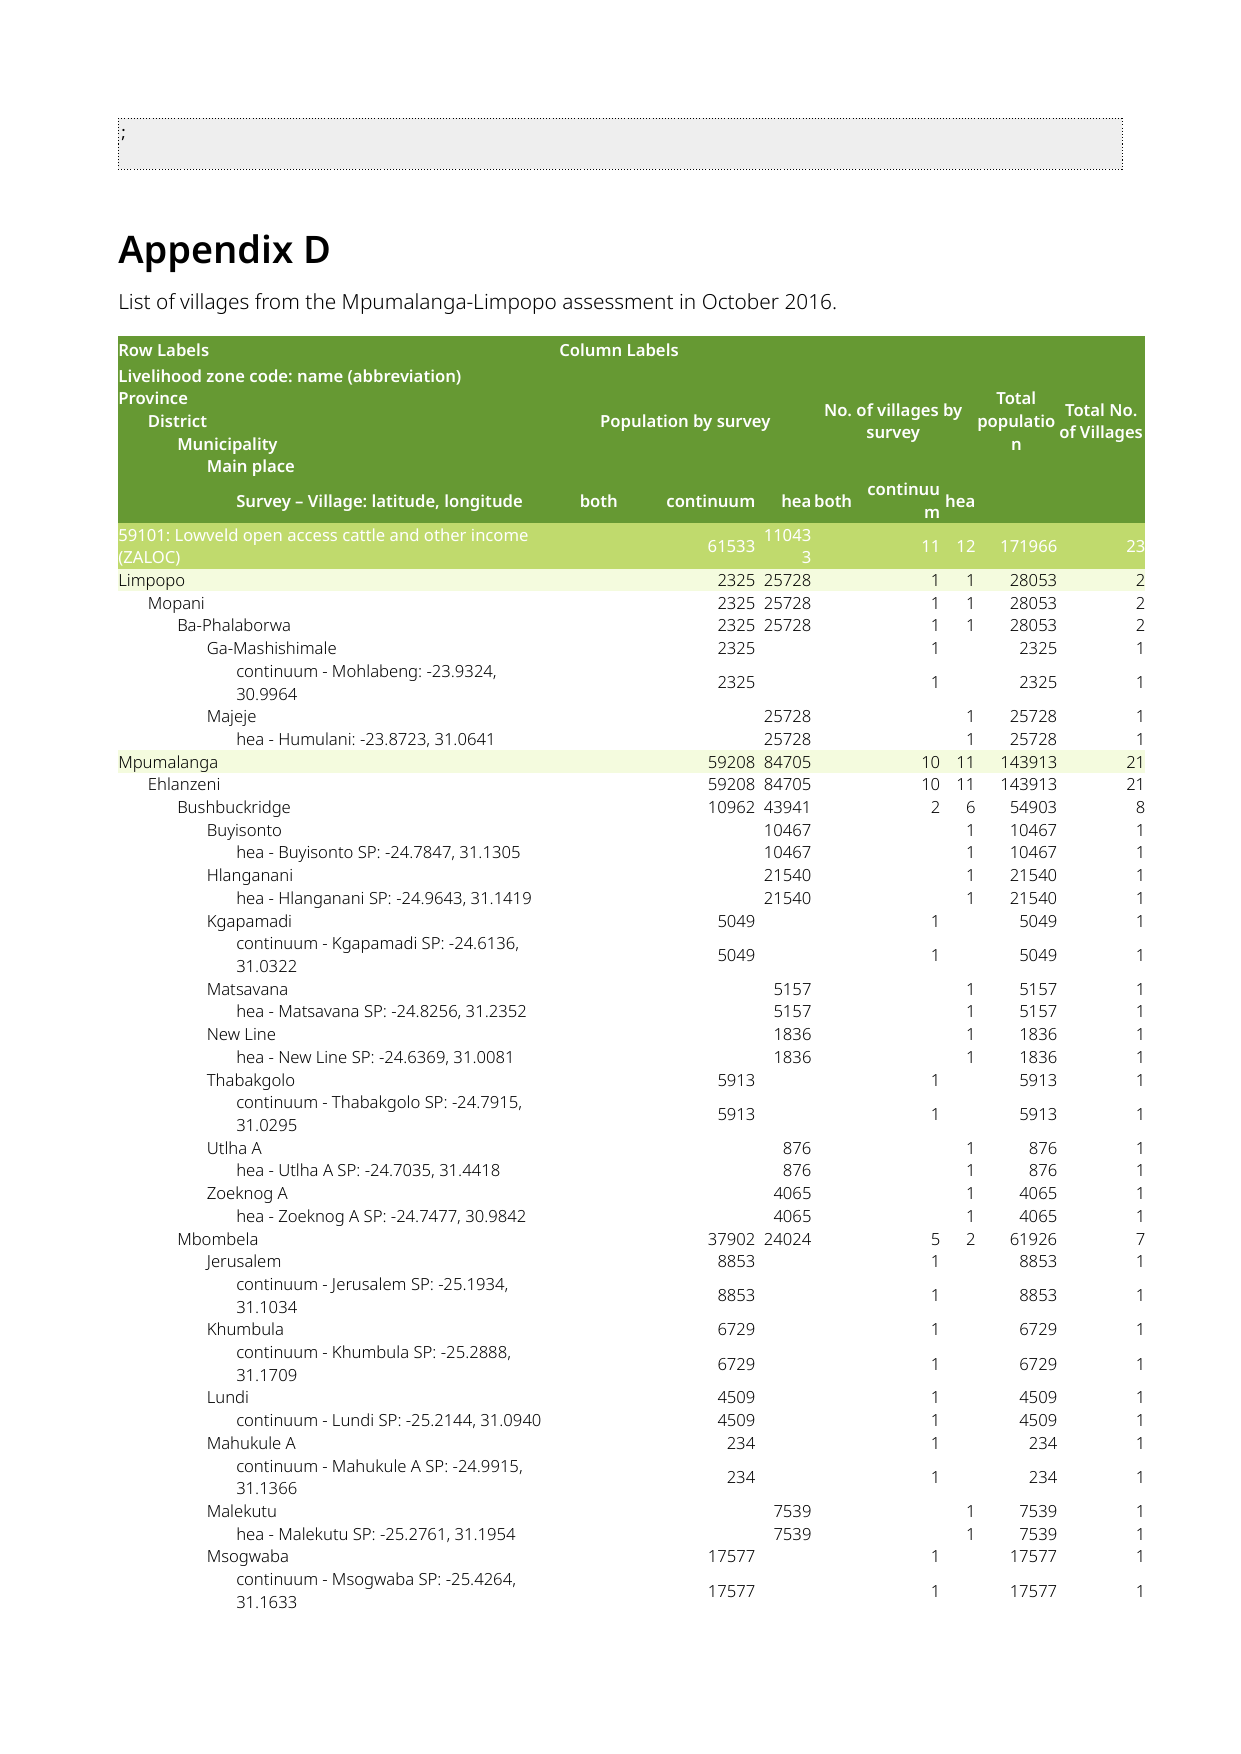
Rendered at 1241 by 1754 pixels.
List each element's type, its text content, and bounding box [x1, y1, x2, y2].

table_cell 1 [940, 1500, 975, 1522]
table_cell 1836 [975, 1023, 1057, 1046]
table_cell [559, 819, 618, 841]
table_cell 1 [1057, 1000, 1145, 1023]
table_cell [811, 1318, 852, 1341]
table_cell Mopani [118, 591, 559, 614]
text List of villages from the Mpumalanga-Limpopo assessment in October 2016. [118, 287, 1122, 316]
table_cell 1 [940, 614, 975, 637]
table_cell 8853 [975, 1273, 1057, 1318]
table_cell [559, 705, 618, 728]
table_cell 11 [940, 773, 975, 796]
table_cell 1 [1057, 660, 1145, 705]
table_cell 1 [852, 1454, 940, 1500]
table_cell [559, 1454, 618, 1500]
table_cell 1 [1057, 932, 1145, 977]
table_cell 6729 [618, 1318, 755, 1341]
table_cell 2 [1057, 569, 1145, 591]
table_cell 10467 [755, 819, 811, 841]
table_cell 23 [1057, 523, 1145, 569]
table_cell 234 [975, 1454, 1057, 1500]
table_cell 1 [940, 1046, 975, 1068]
table_cell 1836 [755, 1046, 811, 1068]
table_cell 2 [1057, 591, 1145, 614]
table_cell 10467 [975, 819, 1057, 841]
table_cell 1 [1057, 637, 1145, 659]
table_cell 7539 [755, 1523, 811, 1545]
table_cell [559, 1227, 618, 1250]
table_cell [559, 978, 618, 1000]
table_cell 5157 [975, 978, 1057, 1000]
table_cell 21 [1057, 750, 1145, 773]
table_cell [559, 796, 618, 818]
table_cell Mbombela [118, 1227, 559, 1250]
table_cell [852, 1159, 940, 1182]
table_cell [755, 1091, 811, 1136]
table_cell 1 [1057, 1046, 1145, 1068]
table_cell 2325 [618, 591, 755, 614]
table_cell 1 [852, 637, 940, 659]
table_cell 84705 [755, 773, 811, 796]
table_cell [559, 1205, 618, 1227]
table_cell 1 [852, 1545, 940, 1568]
table_cell [811, 978, 852, 1000]
table_cell 5157 [975, 1000, 1057, 1023]
table_cell [559, 773, 618, 796]
table_cell 1 [1057, 1341, 1145, 1386]
table_cell 7 [1057, 1227, 1145, 1250]
table_cell [755, 1273, 811, 1318]
table_cell Survey – Village: latitude, longitude [118, 478, 559, 523]
table_cell [811, 864, 852, 887]
table_cell 1 [1057, 1500, 1145, 1522]
table_cell [559, 1409, 618, 1432]
table_cell hea - Malekutu SP: -25.2761, 31.1954 [118, 1523, 559, 1545]
table_cell 2 [852, 796, 940, 818]
table_cell 876 [975, 1159, 1057, 1182]
table_cell 6729 [975, 1318, 1057, 1341]
table_cell [618, 1000, 755, 1023]
subtitle Appendix D [118, 223, 1122, 275]
table_cell 1 [940, 887, 975, 909]
table_cell [811, 1500, 852, 1522]
table_cell [811, 796, 852, 818]
table_cell 1 [940, 841, 975, 864]
table_cell 1 [1057, 1409, 1145, 1432]
table_cell [811, 1568, 852, 1613]
table_cell 234 [618, 1432, 755, 1454]
table_cell 4065 [755, 1182, 811, 1204]
table_cell [940, 1454, 975, 1500]
table_cell [811, 614, 852, 637]
table_cell continuum - Mohlabeng: -23.9324, 30.9964 [118, 660, 559, 705]
table_cell [811, 1091, 852, 1136]
table_cell 2 [1057, 614, 1145, 637]
table_cell 11 [940, 750, 975, 773]
table_cell 5049 [618, 932, 755, 977]
table_cell Total population [975, 364, 1057, 478]
table_cell 8853 [975, 1250, 1057, 1273]
table_cell [559, 660, 618, 705]
table_cell [940, 660, 975, 705]
table_cell 10 [852, 750, 940, 773]
table_cell [559, 750, 618, 773]
table_cell 25728 [755, 591, 811, 614]
table_cell 1 [852, 1091, 940, 1136]
table_cell [811, 841, 852, 864]
table_cell [852, 1000, 940, 1023]
table_cell Buyisonto [118, 819, 559, 841]
table_cell 12 [940, 523, 975, 569]
table_cell 1 [940, 1136, 975, 1159]
table_cell [811, 1273, 852, 1318]
table_cell [940, 909, 975, 932]
table_cell [755, 1568, 811, 1613]
table_cell 876 [975, 1136, 1057, 1159]
table_cell hea - Buyisonto SP: -24.7847, 31.1305 [118, 841, 559, 864]
table_cell 28053 [975, 569, 1057, 591]
table_cell 1 [1057, 1136, 1145, 1159]
table_cell [811, 1205, 852, 1227]
table_cell 5 [852, 1227, 940, 1250]
table_cell [811, 1454, 852, 1500]
table_cell 1 [1057, 887, 1145, 909]
table_cell [940, 637, 975, 659]
table_cell 1 [940, 978, 975, 1000]
table_cell 2325 [618, 569, 755, 591]
table_cell 61926 [975, 1227, 1057, 1250]
table_cell [559, 614, 618, 637]
table_cell 1 [1057, 819, 1145, 841]
table_cell [940, 1273, 975, 1318]
table_cell [618, 705, 755, 728]
table_cell 17577 [618, 1545, 755, 1568]
table_cell 17577 [975, 1545, 1057, 1568]
table_cell [559, 1273, 618, 1318]
table_cell 1 [940, 1182, 975, 1204]
table_cell Limpopo [118, 569, 559, 591]
table_cell [755, 637, 811, 659]
table_cell [940, 1568, 975, 1613]
table_cell hea - Humulani: -23.8723, 31.0641 [118, 728, 559, 750]
table_cell 2325 [975, 637, 1057, 659]
table_cell 1 [1057, 1318, 1145, 1341]
table_cell 1 [1057, 909, 1145, 932]
table_cell [755, 932, 811, 977]
table_cell [755, 1068, 811, 1091]
table_cell [559, 1250, 618, 1273]
table_cell [559, 1523, 618, 1545]
table_cell [559, 591, 618, 614]
table_cell Livelihood zone code: name (abbreviation) Province District Municipality Main place [118, 364, 559, 478]
table_cell 1 [940, 1023, 975, 1046]
table_cell [852, 819, 940, 841]
table_cell 5049 [975, 909, 1057, 932]
table_cell Bushbuckridge [118, 796, 559, 818]
table_cell 1 [1057, 1023, 1145, 1046]
table_cell [559, 864, 618, 887]
table_cell [559, 1023, 618, 1046]
table_cell continuum - Jerusalem SP: -25.1934, 31.1034 [118, 1273, 559, 1318]
table_cell 61533 [618, 523, 755, 569]
table_cell [852, 705, 940, 728]
table_cell 8 [1057, 796, 1145, 818]
table_cell [811, 1409, 852, 1432]
table_cell [559, 728, 618, 750]
table_cell [811, 591, 852, 614]
table_cell [852, 841, 940, 864]
table_cell 37902 [618, 1227, 755, 1250]
table_cell hea - Hlanganani SP: -24.9643, 31.1419 [118, 887, 559, 909]
table_cell Kgapamadi [118, 909, 559, 932]
table_cell 1 [1057, 864, 1145, 887]
table_cell 1 [940, 728, 975, 750]
table_cell [940, 1386, 975, 1409]
table_cell [755, 1250, 811, 1273]
table_cell [811, 1386, 852, 1409]
table_cell [940, 1250, 975, 1273]
table_cell 1 [1057, 841, 1145, 864]
table_cell [559, 1432, 618, 1454]
table_cell Jerusalem [118, 1250, 559, 1273]
table_cell 6729 [975, 1341, 1057, 1386]
table_cell [755, 1409, 811, 1432]
table_cell 10467 [755, 841, 811, 864]
table_cell Lundi [118, 1386, 559, 1409]
table_cell [852, 1500, 940, 1522]
table_cell [559, 932, 618, 977]
table_cell 1 [852, 1318, 940, 1341]
table_cell 43941 [755, 796, 811, 818]
table_cell 5157 [755, 978, 811, 1000]
table_cell 2325 [975, 660, 1057, 705]
table_cell [975, 478, 1057, 523]
table_cell [852, 728, 940, 750]
table_cell 1 [940, 1205, 975, 1227]
table_cell 1 [852, 932, 940, 977]
table_cell 1 [940, 1159, 975, 1182]
table_cell [618, 1023, 755, 1046]
table_cell 10 [852, 773, 940, 796]
table_cell 1 [1057, 978, 1145, 1000]
table_cell No. of villages by survey [811, 364, 975, 478]
table_cell 1 [1057, 1159, 1145, 1182]
table_header [975, 336, 1057, 364]
table_cell [559, 1500, 618, 1522]
table_cell Khumbula [118, 1318, 559, 1341]
table_cell continuum - Khumbula SP: -25.2888, 31.1709 [118, 1341, 559, 1386]
table_cell [755, 909, 811, 932]
table_cell Ba-Phalaborwa [118, 614, 559, 637]
table_cell 1 [940, 1000, 975, 1023]
table_cell 25728 [975, 728, 1057, 750]
table_cell Thabakgolo [118, 1068, 559, 1091]
table_cell 84705 [755, 750, 811, 773]
table_cell hea [755, 478, 811, 523]
table_cell Utlha A [118, 1136, 559, 1159]
table_cell [618, 887, 755, 909]
table_cell 5913 [618, 1068, 755, 1091]
table_cell Matsavana [118, 978, 559, 1000]
table_cell hea - Matsavana SP: -24.8256, 31.2352 [118, 1000, 559, 1023]
table_cell [559, 909, 618, 932]
table_cell [811, 1136, 852, 1159]
table_cell both [811, 478, 852, 523]
table_cell [811, 660, 852, 705]
table_cell Ehlanzeni [118, 773, 559, 796]
table_cell 25728 [755, 569, 811, 591]
table_cell [811, 1068, 852, 1091]
table_cell 21 [1057, 773, 1145, 796]
table_cell 1 [1057, 705, 1145, 728]
table_cell [559, 1386, 618, 1409]
table_cell 59208 [618, 750, 755, 773]
table_cell [559, 569, 618, 591]
table_cell 1 [852, 1568, 940, 1613]
table_cell [852, 1023, 940, 1046]
table_cell 1 [1057, 1523, 1145, 1545]
table_cell 21540 [975, 864, 1057, 887]
table_cell 1836 [755, 1023, 811, 1046]
table_cell [811, 1432, 852, 1454]
table_cell 5913 [975, 1091, 1057, 1136]
table_cell [811, 750, 852, 773]
table_cell 4509 [975, 1386, 1057, 1409]
table_cell [559, 1545, 618, 1568]
table_cell [811, 819, 852, 841]
table_cell 25728 [755, 614, 811, 637]
table_cell [811, 569, 852, 591]
table_cell [1057, 478, 1145, 523]
table_cell hea - Zoeknog A SP: -24.7477, 30.9842 [118, 1205, 559, 1227]
table_cell Population by survey [559, 364, 811, 478]
table_cell Hlanganani [118, 864, 559, 887]
table_cell 1 [852, 569, 940, 591]
table_cell [559, 1341, 618, 1386]
table_cell [618, 1159, 755, 1182]
table_cell [559, 1182, 618, 1204]
table_cell 4065 [975, 1205, 1057, 1227]
table_cell [852, 1182, 940, 1204]
table_cell [811, 1023, 852, 1046]
table_cell 10962 [618, 796, 755, 818]
table_cell 1 [852, 1341, 940, 1386]
table_cell [811, 1159, 852, 1182]
table_cell [811, 1000, 852, 1023]
table_cell 59208 [618, 773, 755, 796]
table_cell [559, 523, 618, 569]
table_cell [559, 1159, 618, 1182]
table_cell Malekutu [118, 1500, 559, 1522]
table_cell 7539 [975, 1500, 1057, 1522]
table_cell [852, 1205, 940, 1227]
table_cell New Line [118, 1023, 559, 1046]
table_cell [559, 1136, 618, 1159]
table_cell 1 [1057, 1568, 1145, 1613]
table_cell 110433 [755, 523, 811, 569]
table_cell [811, 909, 852, 932]
table_cell continuum - Thabakgolo SP: -24.7915, 31.0295 [118, 1091, 559, 1136]
table_cell [559, 1318, 618, 1341]
table_cell Msogwaba [118, 1545, 559, 1568]
table_cell 1 [1057, 1545, 1145, 1568]
table_cell 1 [940, 705, 975, 728]
table_cell 1 [852, 660, 940, 705]
table_cell [811, 932, 852, 977]
table_cell 5913 [618, 1091, 755, 1136]
table_cell [559, 1091, 618, 1136]
table_cell continuum - Msogwaba SP: -25.4264, 31.1633 [118, 1568, 559, 1613]
table_cell continuum - Kgapamadi SP: -24.6136, 31.0322 [118, 932, 559, 977]
table_cell 17577 [975, 1568, 1057, 1613]
table_cell [618, 1523, 755, 1545]
table_cell 1 [940, 864, 975, 887]
table_cell [811, 637, 852, 659]
table_cell continuum [852, 478, 940, 523]
table_cell Ga-Mashishimale [118, 637, 559, 659]
table_cell [811, 887, 852, 909]
table_cell continuum [618, 478, 755, 523]
table_cell [618, 819, 755, 841]
table_cell 4065 [755, 1205, 811, 1227]
table_cell hea - New Line SP: -24.6369, 31.0081 [118, 1046, 559, 1068]
table_cell [852, 978, 940, 1000]
table_cell 5049 [618, 909, 755, 932]
table_cell 1 [940, 591, 975, 614]
table_cell [755, 1545, 811, 1568]
table_cell 8853 [618, 1273, 755, 1318]
table_cell [811, 1046, 852, 1068]
table_cell 1 [1057, 1386, 1145, 1409]
table_cell [618, 1136, 755, 1159]
table_cell 1 [852, 1409, 940, 1432]
table_cell 5913 [975, 1068, 1057, 1091]
table_cell 876 [755, 1159, 811, 1182]
table_cell [559, 637, 618, 659]
table_cell [618, 1046, 755, 1068]
table_cell 1 [1057, 1068, 1145, 1091]
table_cell 11 [852, 523, 940, 569]
table_cell 21540 [975, 887, 1057, 909]
table_cell 1 [1057, 1205, 1145, 1227]
table_cell [811, 1250, 852, 1273]
table_cell 1 [852, 1386, 940, 1409]
table_cell [618, 1500, 755, 1522]
table_cell [559, 1568, 618, 1613]
table_cell 28053 [975, 614, 1057, 637]
table_cell 1836 [975, 1046, 1057, 1068]
table_cell 1 [1057, 1454, 1145, 1500]
table_cell 1 [1057, 1273, 1145, 1318]
table_cell [811, 1545, 852, 1568]
table_header Column Labels [559, 336, 975, 364]
table_cell 10467 [975, 841, 1057, 864]
table_cell [811, 773, 852, 796]
table_cell 1 [940, 1523, 975, 1545]
table_cell 59101: Lowveld open access cattle and other income (ZALOC) [118, 523, 559, 569]
table_cell 2325 [618, 637, 755, 659]
text ; [118, 118, 1122, 141]
table_cell [940, 1409, 975, 1432]
table_cell 171966 [975, 523, 1057, 569]
table_cell 4065 [975, 1182, 1057, 1204]
table_cell [940, 1091, 975, 1136]
table_cell 1 [940, 569, 975, 591]
table_cell [940, 1341, 975, 1386]
table_cell [811, 1523, 852, 1545]
table_cell [559, 1000, 618, 1023]
table_cell [618, 978, 755, 1000]
table_cell both [559, 478, 618, 523]
table_cell 1 [1057, 1091, 1145, 1136]
table_cell [852, 1046, 940, 1068]
table_cell [811, 1227, 852, 1250]
table_cell 2325 [618, 614, 755, 637]
table_cell 1 [852, 614, 940, 637]
table_cell 876 [755, 1136, 811, 1159]
table_cell [559, 887, 618, 909]
table_cell 1 [852, 1250, 940, 1273]
table_cell [811, 523, 852, 569]
table_cell 21540 [755, 864, 811, 887]
table_header [1057, 336, 1145, 364]
table_cell 7539 [975, 1523, 1057, 1545]
table_cell [559, 1046, 618, 1068]
table_cell 234 [618, 1454, 755, 1500]
table_cell 1 [852, 591, 940, 614]
table_cell [852, 1523, 940, 1545]
table_cell Mahukule A [118, 1432, 559, 1454]
table_cell 54903 [975, 796, 1057, 818]
table_cell [940, 1545, 975, 1568]
table_cell [755, 1341, 811, 1386]
table_cell [940, 1432, 975, 1454]
table_cell continuum - Lundi SP: -25.2144, 31.0940 [118, 1409, 559, 1432]
table_cell [852, 887, 940, 909]
table_cell Total No. of Villages [1057, 364, 1145, 478]
table_cell [559, 1068, 618, 1091]
table_cell 234 [975, 1432, 1057, 1454]
table_cell [618, 1205, 755, 1227]
table_cell [811, 1341, 852, 1386]
table_cell Zoeknog A [118, 1182, 559, 1204]
table_cell 25728 [755, 728, 811, 750]
table_cell [618, 841, 755, 864]
table_cell 5049 [975, 932, 1057, 977]
table_cell 4509 [975, 1409, 1057, 1432]
table_cell 143913 [975, 773, 1057, 796]
table_cell hea [940, 478, 975, 523]
table_cell [755, 1432, 811, 1454]
table_cell 1 [852, 1273, 940, 1318]
table_cell 2325 [618, 660, 755, 705]
table_cell 1 [1057, 1432, 1145, 1454]
table_cell [940, 932, 975, 977]
table_cell 2 [940, 1227, 975, 1250]
table_cell 1 [852, 1432, 940, 1454]
table_cell 17577 [618, 1568, 755, 1613]
table_cell 1 [1057, 1250, 1145, 1273]
table_cell 8853 [618, 1250, 755, 1273]
table_cell [559, 841, 618, 864]
table_cell [852, 864, 940, 887]
table_cell [755, 1386, 811, 1409]
table_cell [940, 1068, 975, 1091]
table_cell [852, 1136, 940, 1159]
table_cell 1 [852, 909, 940, 932]
table_cell 1 [1057, 1182, 1145, 1204]
table_cell [811, 1182, 852, 1204]
table_cell [811, 705, 852, 728]
table_cell continuum - Mahukule A SP: -24.9915, 31.1366 [118, 1454, 559, 1500]
table_cell 1 [1057, 728, 1145, 750]
table_cell 143913 [975, 750, 1057, 773]
table_cell 5157 [755, 1000, 811, 1023]
table_cell 25728 [755, 705, 811, 728]
table_cell [940, 1318, 975, 1341]
table_cell [811, 728, 852, 750]
table_header Row Labels [118, 336, 559, 364]
table_cell hea - Utlha A SP: -24.7035, 31.4418 [118, 1159, 559, 1182]
table_cell 4509 [618, 1386, 755, 1409]
table_cell [755, 660, 811, 705]
table_cell 4509 [618, 1409, 755, 1432]
table_cell [755, 1318, 811, 1341]
table_cell Majeje [118, 705, 559, 728]
table_cell 1 [940, 819, 975, 841]
table_cell [618, 728, 755, 750]
table_cell 24024 [755, 1227, 811, 1250]
table_cell 7539 [755, 1500, 811, 1522]
table_cell 6 [940, 796, 975, 818]
table_cell 28053 [975, 591, 1057, 614]
table_cell 1 [852, 1068, 940, 1091]
table_cell 25728 [975, 705, 1057, 728]
table_cell [755, 1454, 811, 1500]
table_cell 21540 [755, 887, 811, 909]
table_cell [618, 864, 755, 887]
table_cell [618, 1182, 755, 1204]
table_cell Mpumalanga [118, 750, 559, 773]
table_cell 6729 [618, 1341, 755, 1386]
